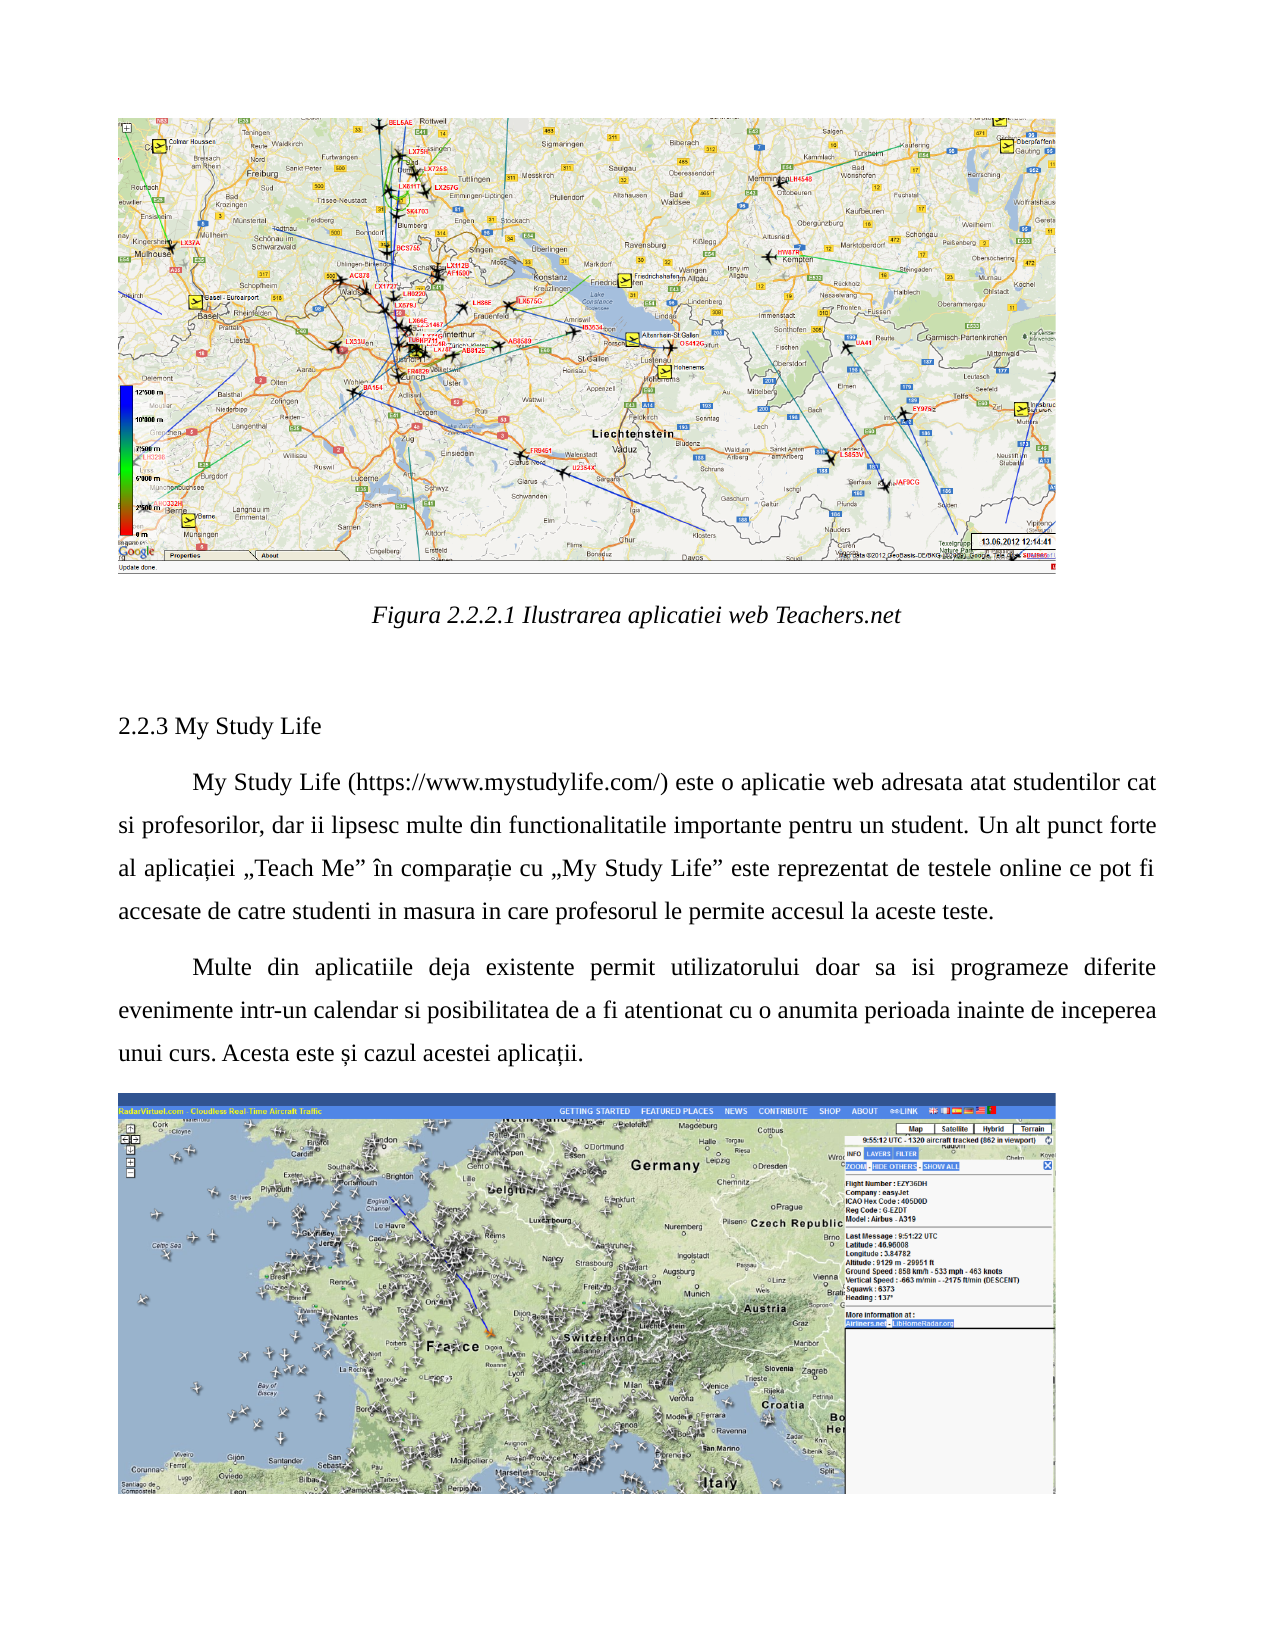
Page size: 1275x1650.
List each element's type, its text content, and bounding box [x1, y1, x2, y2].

picture [118, 118, 1056, 574]
text Multe din aplicatiile deja existente permit utilizatorului doar sa isi programeze diferite evenimente intr-un calendar si posibilitatea de a fi atentionat cu o anumita perioada inainte de inceperea unui curs. Acesta este și cazul acestei aplicații. [118, 952, 1157, 1067]
text My Study Life (https://www.mystudylife.com/) este o aplicatie web adresata atat studentilor cat si profesorilor, dar ii lipsesc multe din functionalitatile importante pentru un student. Un alt punct forte al aplicației „Teach Me” în comparație cu „My Study Life” este reprezentat de testele online ce pot fi accesate de catre studenti in masura in care profesorul le permite accesul la aceste teste. [118, 767, 1157, 925]
text 2.2.3 My Study Life [118, 711, 1157, 740]
text Figura 2.2.2.1 Ilustrarea aplicatiei web Teachers.net [118, 600, 1157, 629]
picture [118, 1093, 1056, 1494]
